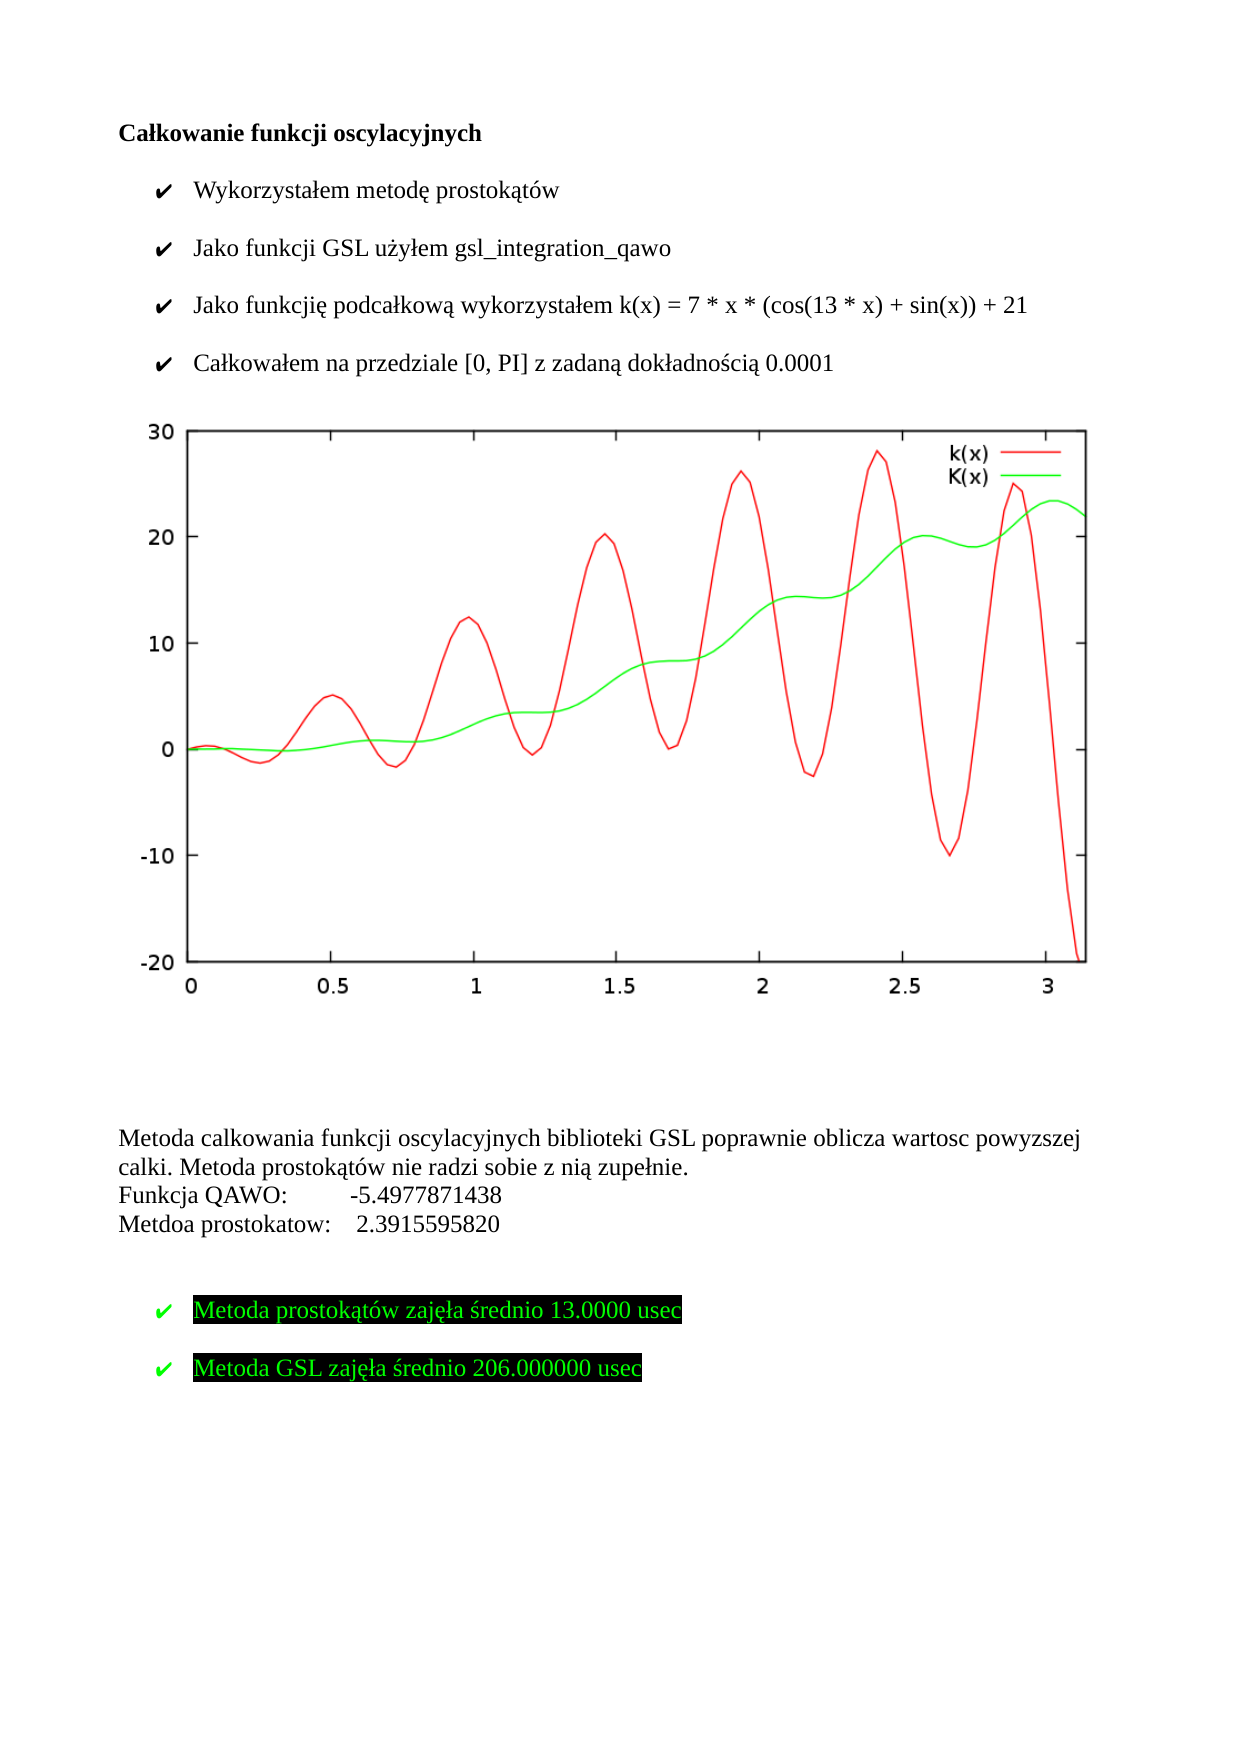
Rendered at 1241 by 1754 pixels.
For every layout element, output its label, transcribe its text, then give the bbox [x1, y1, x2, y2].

text Metdoa prostokatow: 2.3915595820 [118, 1209, 1122, 1238]
list Jako funkcji GSL użyłem gsl_integration_qawo [156, 233, 1122, 262]
list Metoda GSL zajęła średnio 206.000000 usec [156, 1353, 1122, 1382]
text Całkowanie funkcji oscylacyjnych [118, 118, 1122, 147]
text Metoda calkowania funkcji oscylacyjnych biblioteki GSL poprawnie oblicza wartosc powyzszej calki. Metoda prostokątów nie radzi sobie z nią zupełnie. [118, 1123, 1122, 1180]
list Metoda prostokątów zajęła średnio 13.0000 usec [156, 1295, 1122, 1324]
list Jako funkcjię podcałkową wykorzystałem k(x) = 7 * x * (cos(13 * x) + sin(x)) + 21 [156, 291, 1122, 319]
picture [118, 405, 1123, 1008]
list Całkowałem na przedziale [0, PI] z zadaną dokładnością 0.0001 [156, 348, 1122, 377]
text Funkcja QAWO: -5.4977871438 [118, 1180, 1122, 1209]
list Wykorzystałem metodę prostokątów [156, 176, 1122, 204]
